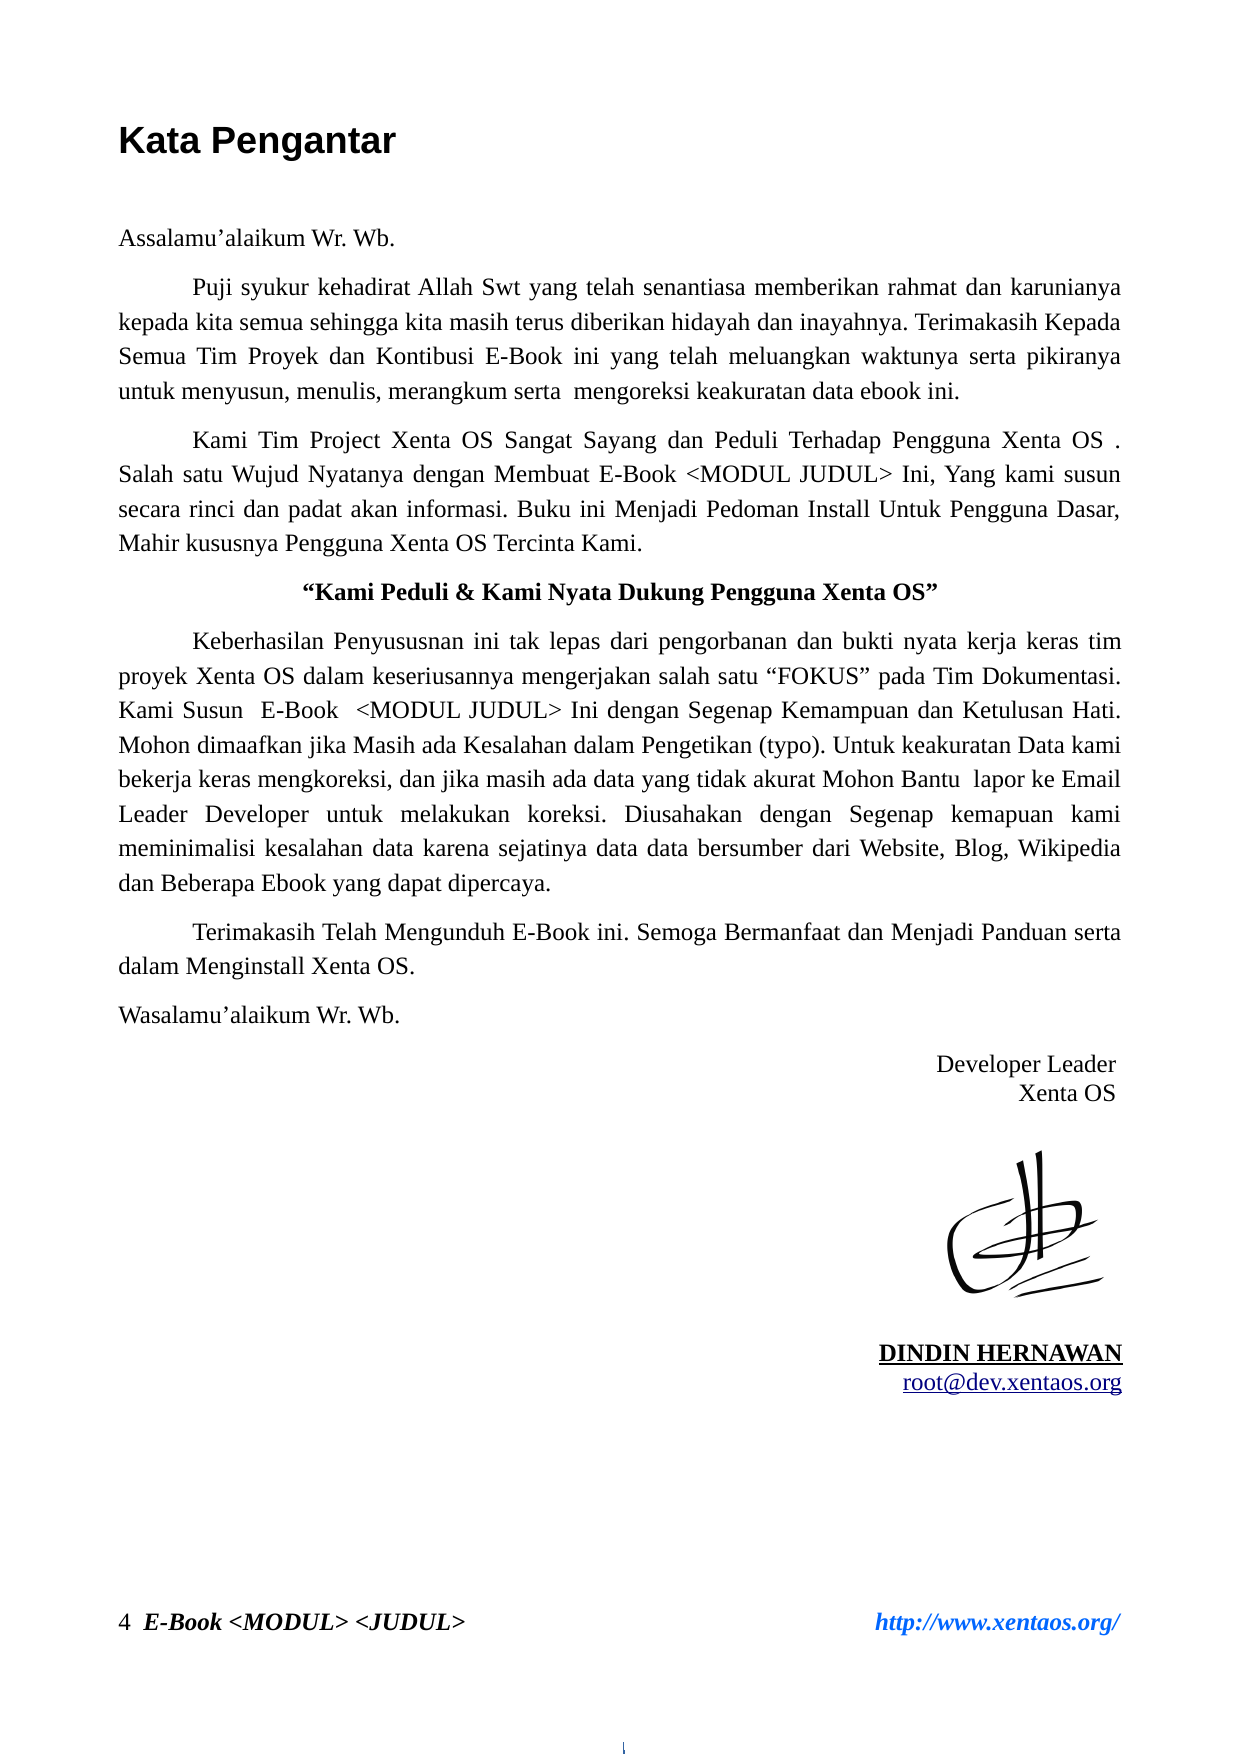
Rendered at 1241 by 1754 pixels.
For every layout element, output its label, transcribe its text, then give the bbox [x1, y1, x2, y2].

text Assalamu’alaikum Wr. Wb. [118, 223, 1122, 252]
text Developer Leader [118, 1049, 1122, 1078]
text root@dev.xentaos.org [118, 1367, 1122, 1396]
text Xenta OS [118, 1078, 1122, 1107]
subtitle Kata Pengantar [118, 118, 1122, 162]
text Puji syukur kehadirat Allah Swt yang telah senantiasa memberikan rahmat dan karunianya kepada kita semua sehingga kita masih terus diberikan hidayah dan inayahnya. Terimakasih Kepada Semua Tim Proyek dan Kontibusi E-Book ini yang telah meluangkan waktunya serta pikiranya untuk menyusun, menulis, merangkum serta mengoreksi keakuratan data ebook ini. [118, 272, 1122, 404]
text “Kami Peduli & Kami Nyata Dukung Pengguna Xenta OS” [118, 577, 1122, 606]
text DINDIN HERNAWAN [118, 1338, 1122, 1367]
text Terimakasih Telah Mengunduh E-Book ini. Semoga Bermanfaat dan Menjadi Panduan serta dalam Menginstall Xenta OS. [118, 917, 1122, 980]
text Keberhasilan Penyususnan ini tak lepas dari pengorbanan dan bukti nyata kerja keras tim proyek Xenta OS dalam keseriusannya mengerjakan salah satu “FOKUS” pada Tim Dokumentasi. Kami Susun E-Book <MODUL JUDUL> Ini dengan Segenap Kemampuan dan Ketulusan Hati. Mohon dimaafkan jika Masih ada Kesalahan dalam Pengetikan (typo). Untuk keakuratan Data kami bekerja keras mengkoreksi, dan jika masih ada data yang tidak akurat Mohon Bantu lapor ke Email Leader Developer untuk melakukan koreksi. Diusahakan dengan Segenap kemapuan kami meminimalisi kesalahan data karena sejatinya data data bersumber dari Website, Blog, Wikipedia dan Beberapa Ebook yang dapat dipercaya. [118, 626, 1122, 897]
text Wasalamu’alaikum Wr. Wb. [118, 1000, 1122, 1029]
picture [941, 1138, 1112, 1310]
text Kami Tim Project Xenta OS Sangat Sayang dan Peduli Terhadap Pengguna Xenta OS . Salah satu Wujud Nyatanya dengan Membuat E-Book <MODUL JUDUL> Ini, Yang kami susun secara rinci dan padat akan informasi. Buku ini Menjadi Pedoman Install Untuk Pengguna Dasar, Mahir kususnya Pengguna Xenta OS Tercinta Kami. [118, 425, 1122, 557]
